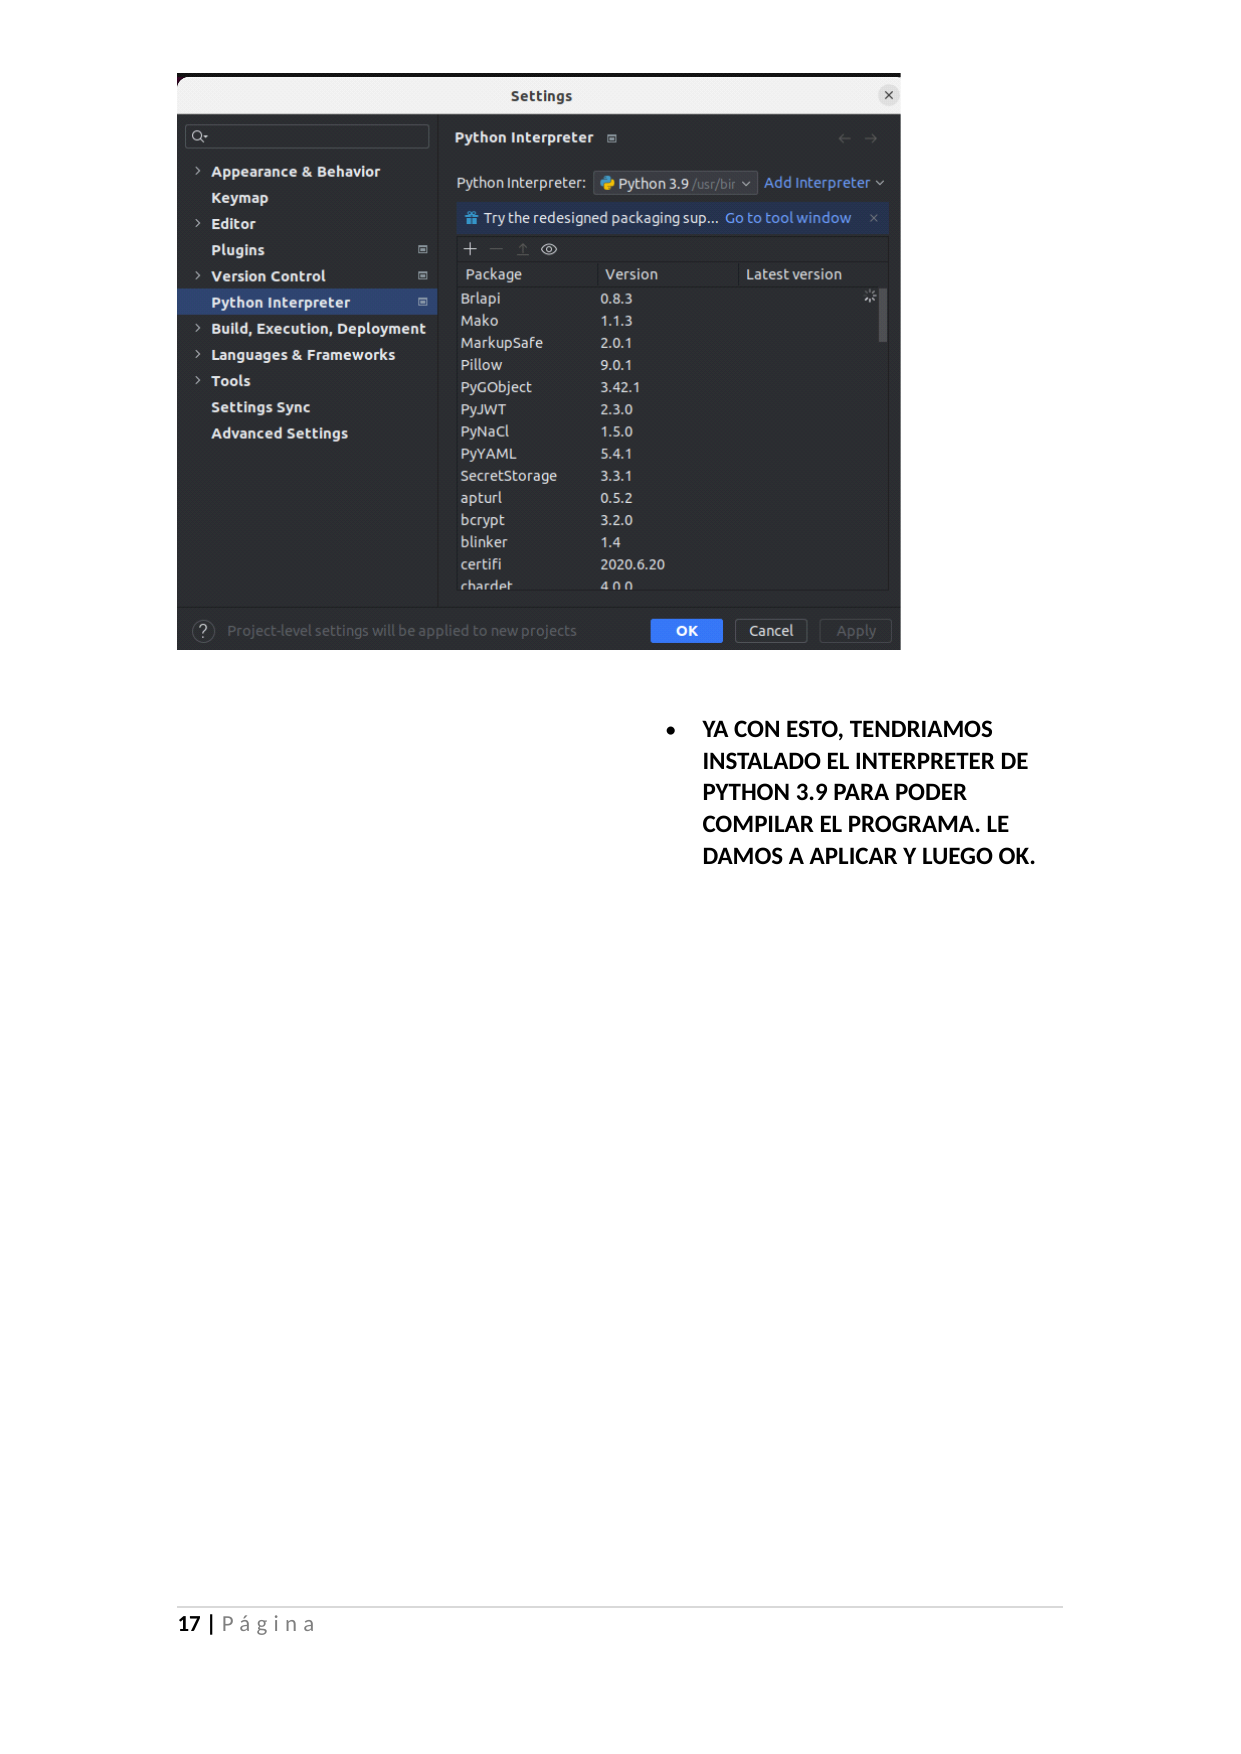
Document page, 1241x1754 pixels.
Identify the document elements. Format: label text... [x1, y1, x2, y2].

list YA CON ESTO, TENDRIAMOS INSTALADO EL INTERPRETER DE PYTHON 3.9 PARA PODER COMPILAR EL PROGRAMA. LE DAMOS A APLICAR Y LUEGO OK. [665, 713, 1063, 870]
